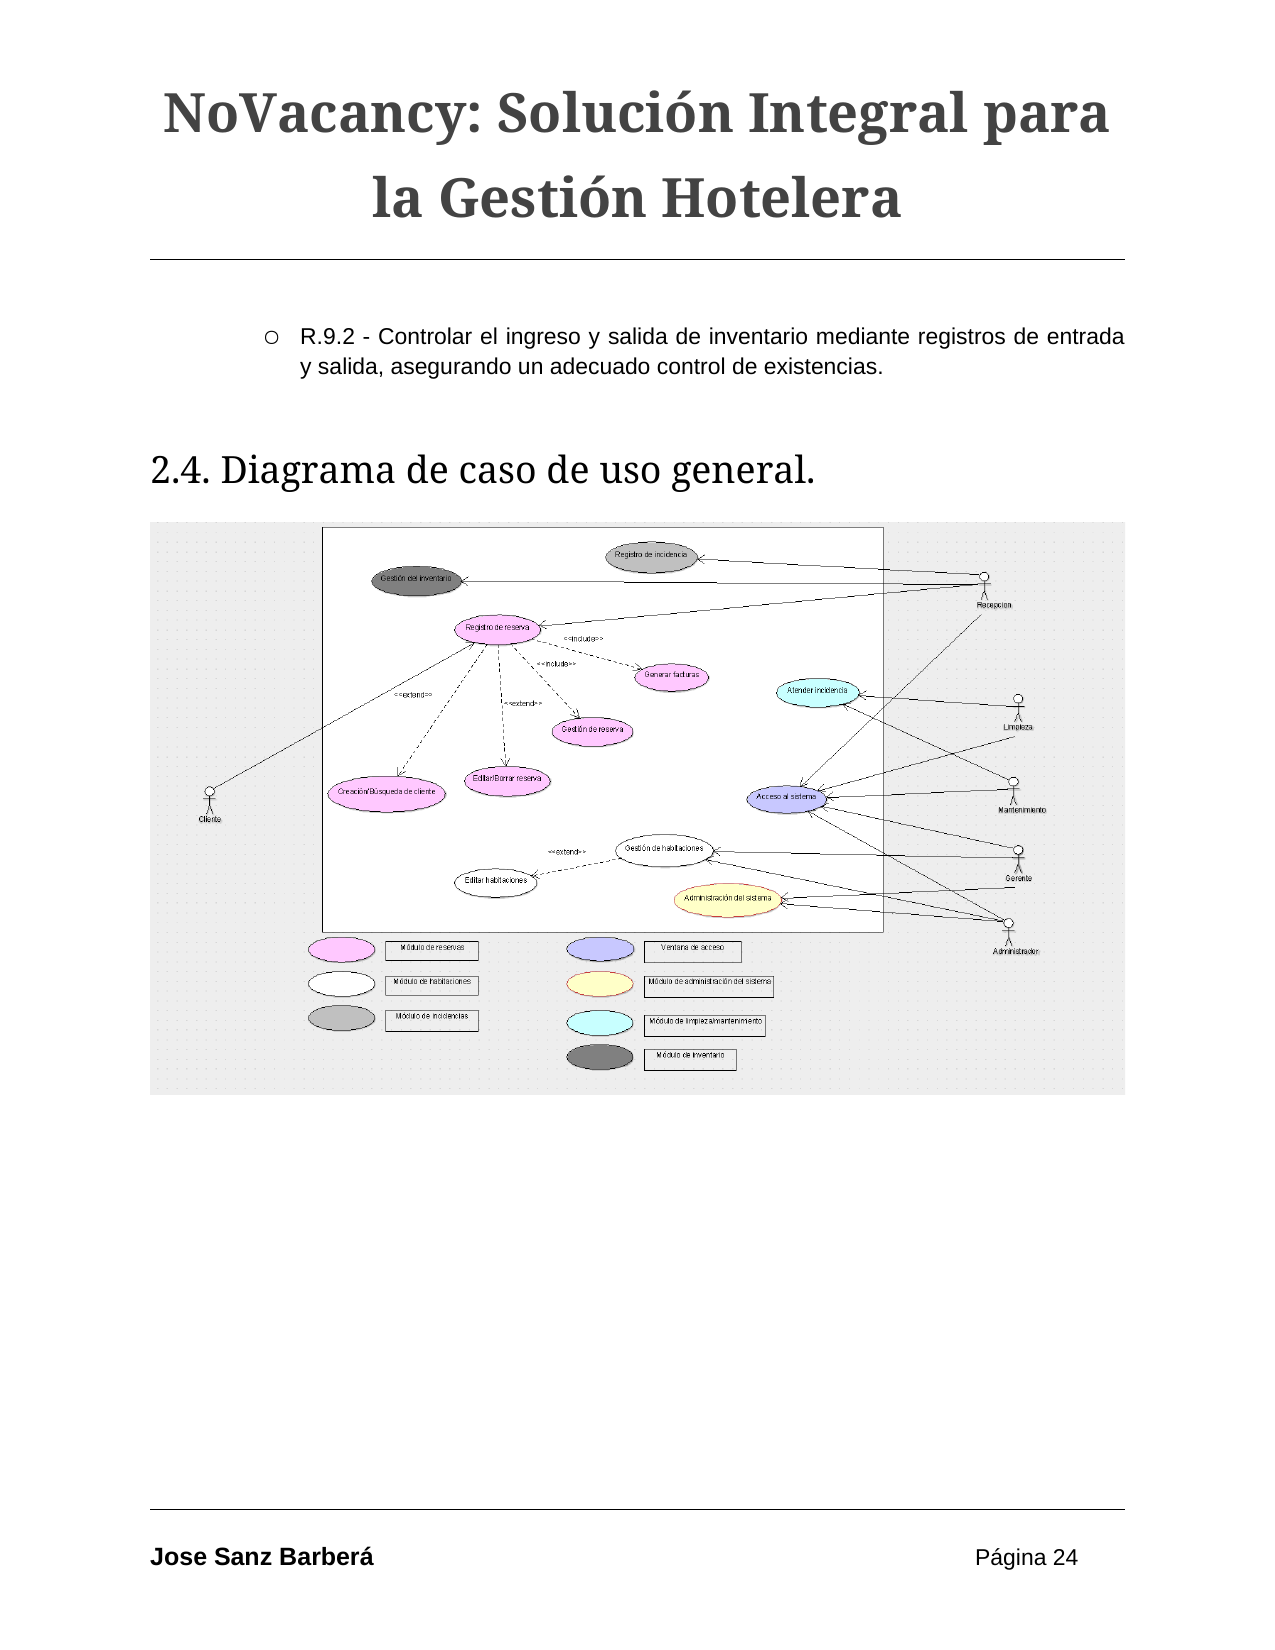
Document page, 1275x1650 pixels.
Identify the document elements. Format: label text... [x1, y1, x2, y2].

list R.9.2 - Controlar el ingreso y salida de inventario mediante registros de entrada y salida, asegurando un adecuado control de existencias. [262, 323, 1125, 379]
picture [150, 522, 1125, 1095]
subtitle 2.4. Diagrama de caso de uso general. [150, 443, 1125, 494]
